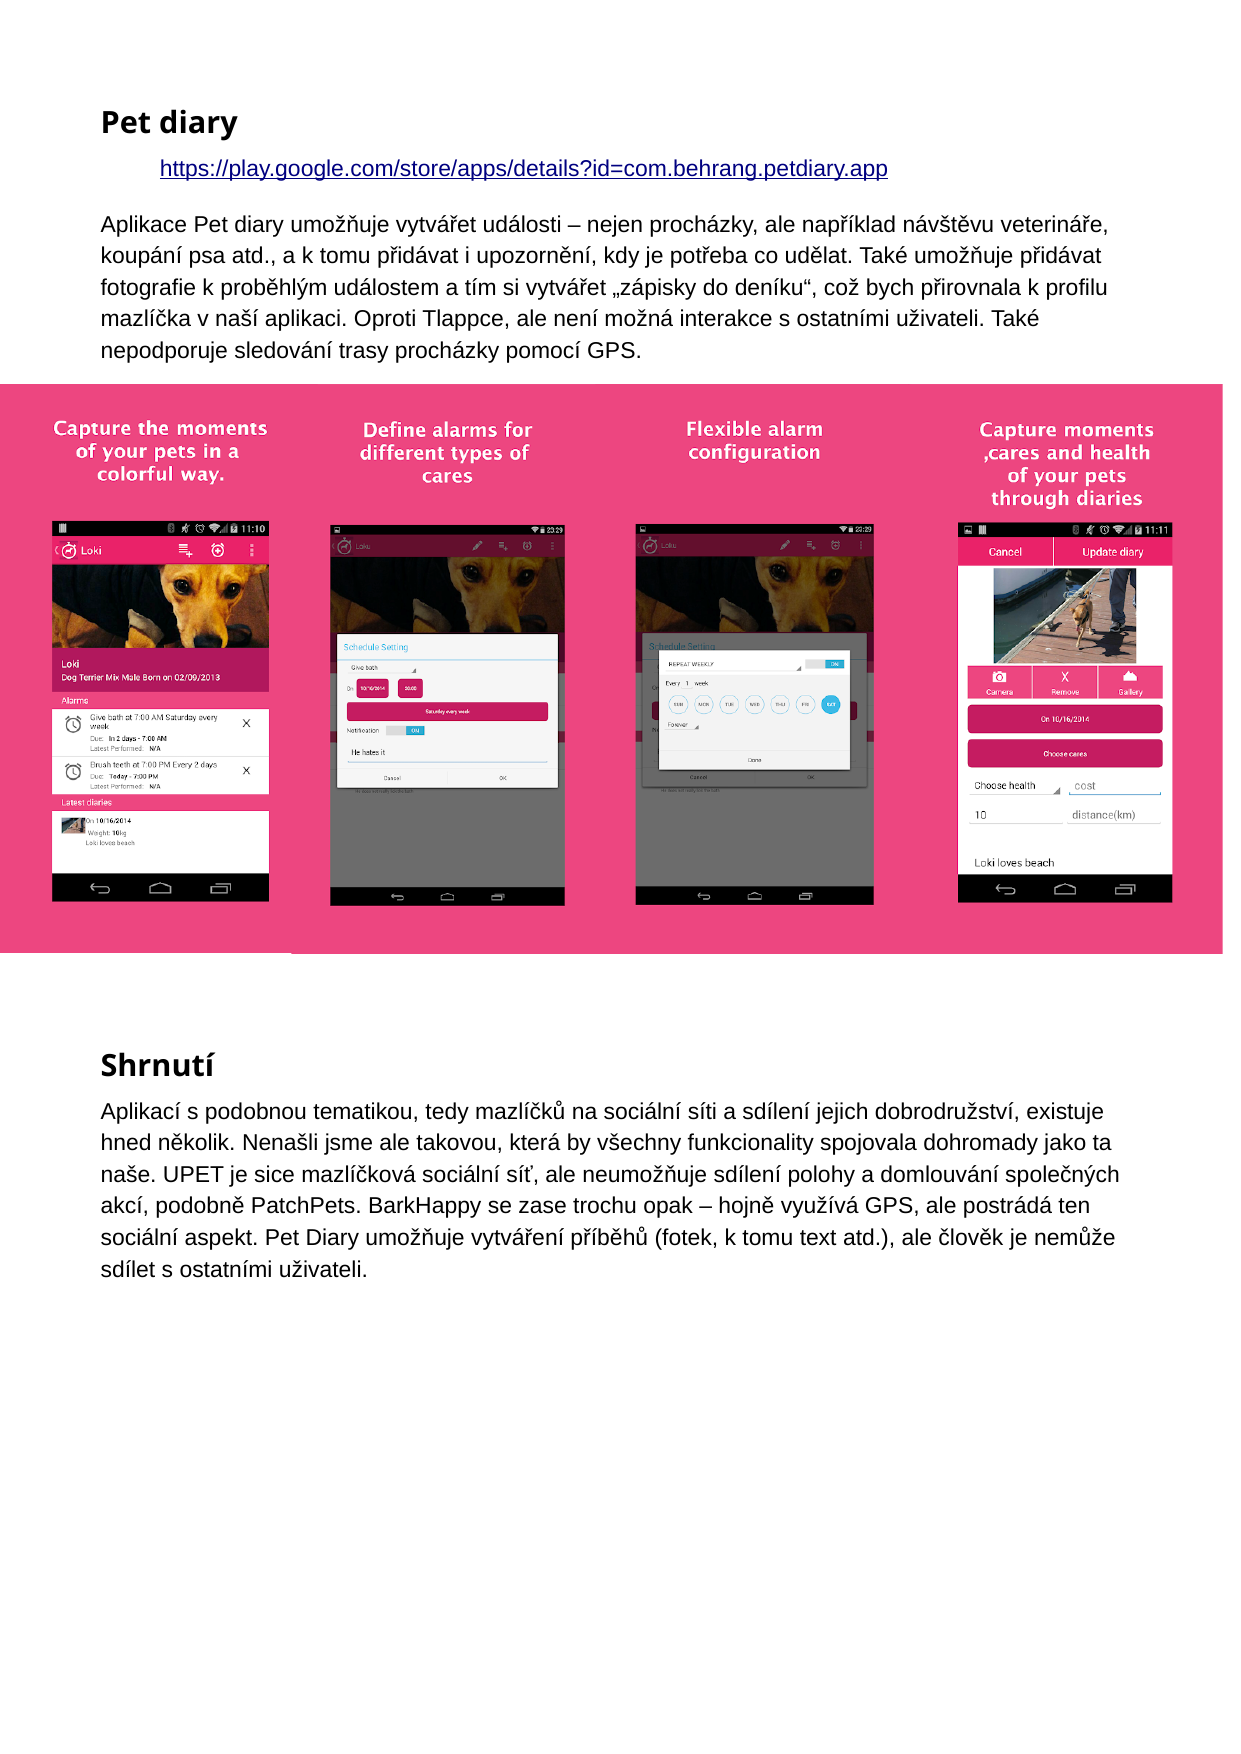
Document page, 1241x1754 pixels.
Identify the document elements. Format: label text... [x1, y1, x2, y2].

subtitle Pet diary [100, 100, 1140, 142]
text https://play.google.com/store/apps/details?id=com.behrang.petdiary.app [159, 155, 1081, 181]
picture [0, 384, 1223, 954]
subtitle Shrnutí [100, 1043, 1140, 1085]
text Aplikací s podobnou tematikou, tedy mazlíčků na sociální síti a sdílení jejich dobrodružství, existuje hned několik. Nenašli jsme ale takovou, která by všechny funkcionality spojovala dohromady jako ta naše. UPET je sice mazlíčková sociální síť, ale neumožňuje sdílení polohy a domlouvání společných akcí, podobně PatchPets. BarkHappy se zase trochu opak – hojně využívá GPS, ale postrádá ten sociální aspekt. Pet Diary umožňuje vytváření příběhů (fotek, k tomu text atd.), ale člověk je nemůže sdílet s ostatními uživateli. [100, 1098, 1140, 1282]
text Aplikace Pet diary umožňuje vytvářet události – nejen procházky, ale například návštěvu veterináře, koupání psa atd., a k tomu přidávat i upozornění, kdy je potřeba co udělat. Také umožňuje přidávat fotografie k proběhlým událostem a tím si vytvářet „zápisky do deníku“, což bych přirovnala k profilu mazlíčka v naší aplikaci. Oproti Tlappce, ale není možná interakce s ostatními uživateli. Také nepodporuje sledování trasy procházky pomocí GPS. [100, 211, 1140, 363]
